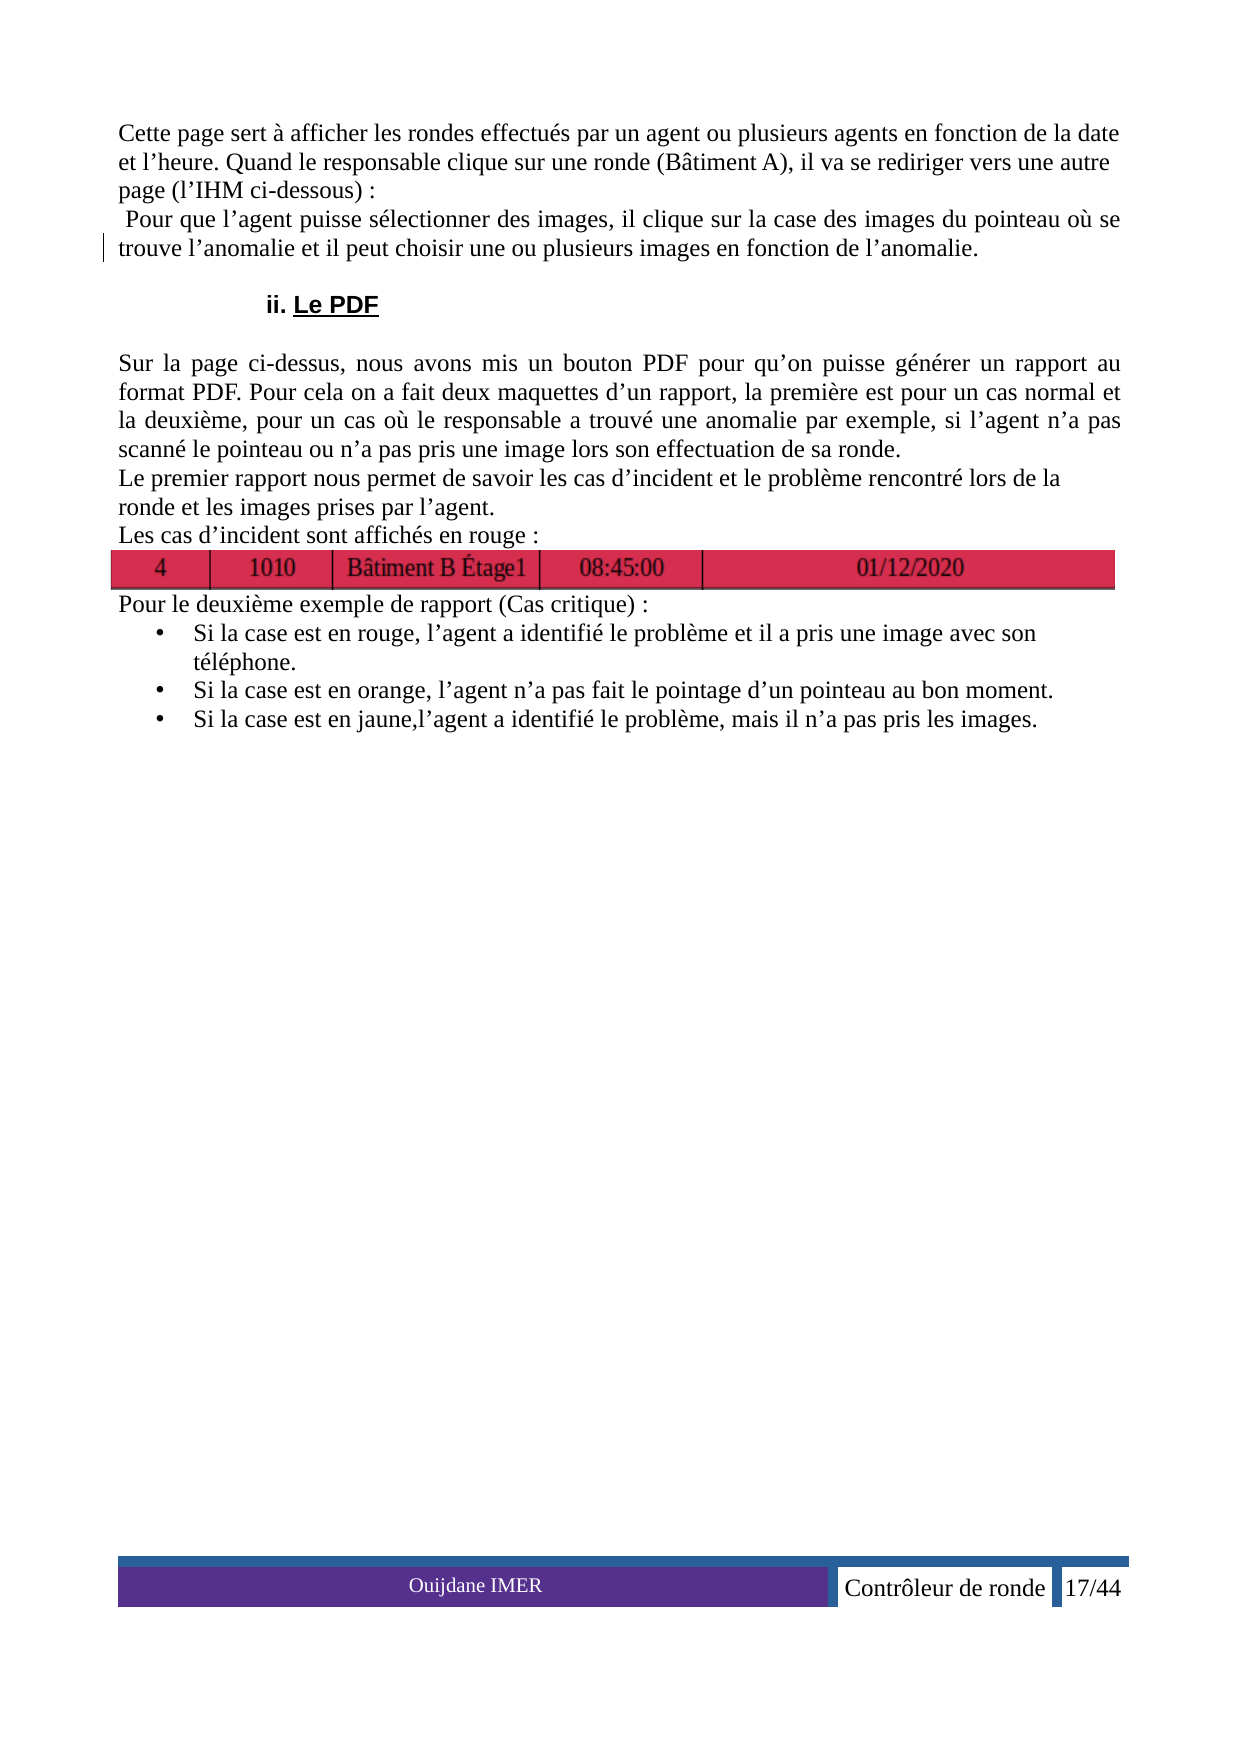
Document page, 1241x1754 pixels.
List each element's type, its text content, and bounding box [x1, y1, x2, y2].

text Pour le deuxième exemple de rapport (Cas critique) : [118, 549, 1122, 618]
text Pour que l’agent puisse sélectionner des images, il clique sur la case des images du pointeau où se trouve l’anomalie et il peut choisir une ou plusieurs images en fonction de l’anomalie. [118, 204, 1122, 262]
text Le premier rapport nous permet de savoir les cas d’incident et le problème rencontré lors de la ronde et les images prises par l’agent. [118, 463, 1122, 520]
text Cette page sert à afficher les rondes effectués par un agent ou plusieurs agents en fonction de la date et l’heure. Quand le responsable clique sur une ronde (Bâtiment A), il va se rediriger vers une autre page (l’IHM ci-dessous) : [118, 118, 1122, 204]
list Si la case est en jaune,l’agent a identifié le problème, mais il n’a pas pris les images. [156, 704, 1122, 733]
list Si la case est en orange, l’agent n’a pas fait le pointage d’un pointeau au bon moment. [156, 676, 1122, 704]
list Si la case est en rouge, l’agent a identifié le problème et il a pris une image avec son téléphone. [156, 618, 1122, 676]
picture [110, 550, 1115, 590]
subtitle Le PDF [266, 291, 1122, 319]
text Sur la page ci-dessus, nous avons mis un bouton PDF pour qu’on puisse générer un rapport au format PDF. Pour cela on a fait deux maquettes d’un rapport, la première est pour un cas normal et la deuxième, pour un cas où le responsable a trouvé une anomalie par exemple, si l’agent n’a pas scanné le pointeau ou n’a pas pris une image lors son effectuation de sa ronde. [118, 348, 1122, 463]
text Les cas d’incident sont affichés en rouge : [118, 520, 1122, 549]
